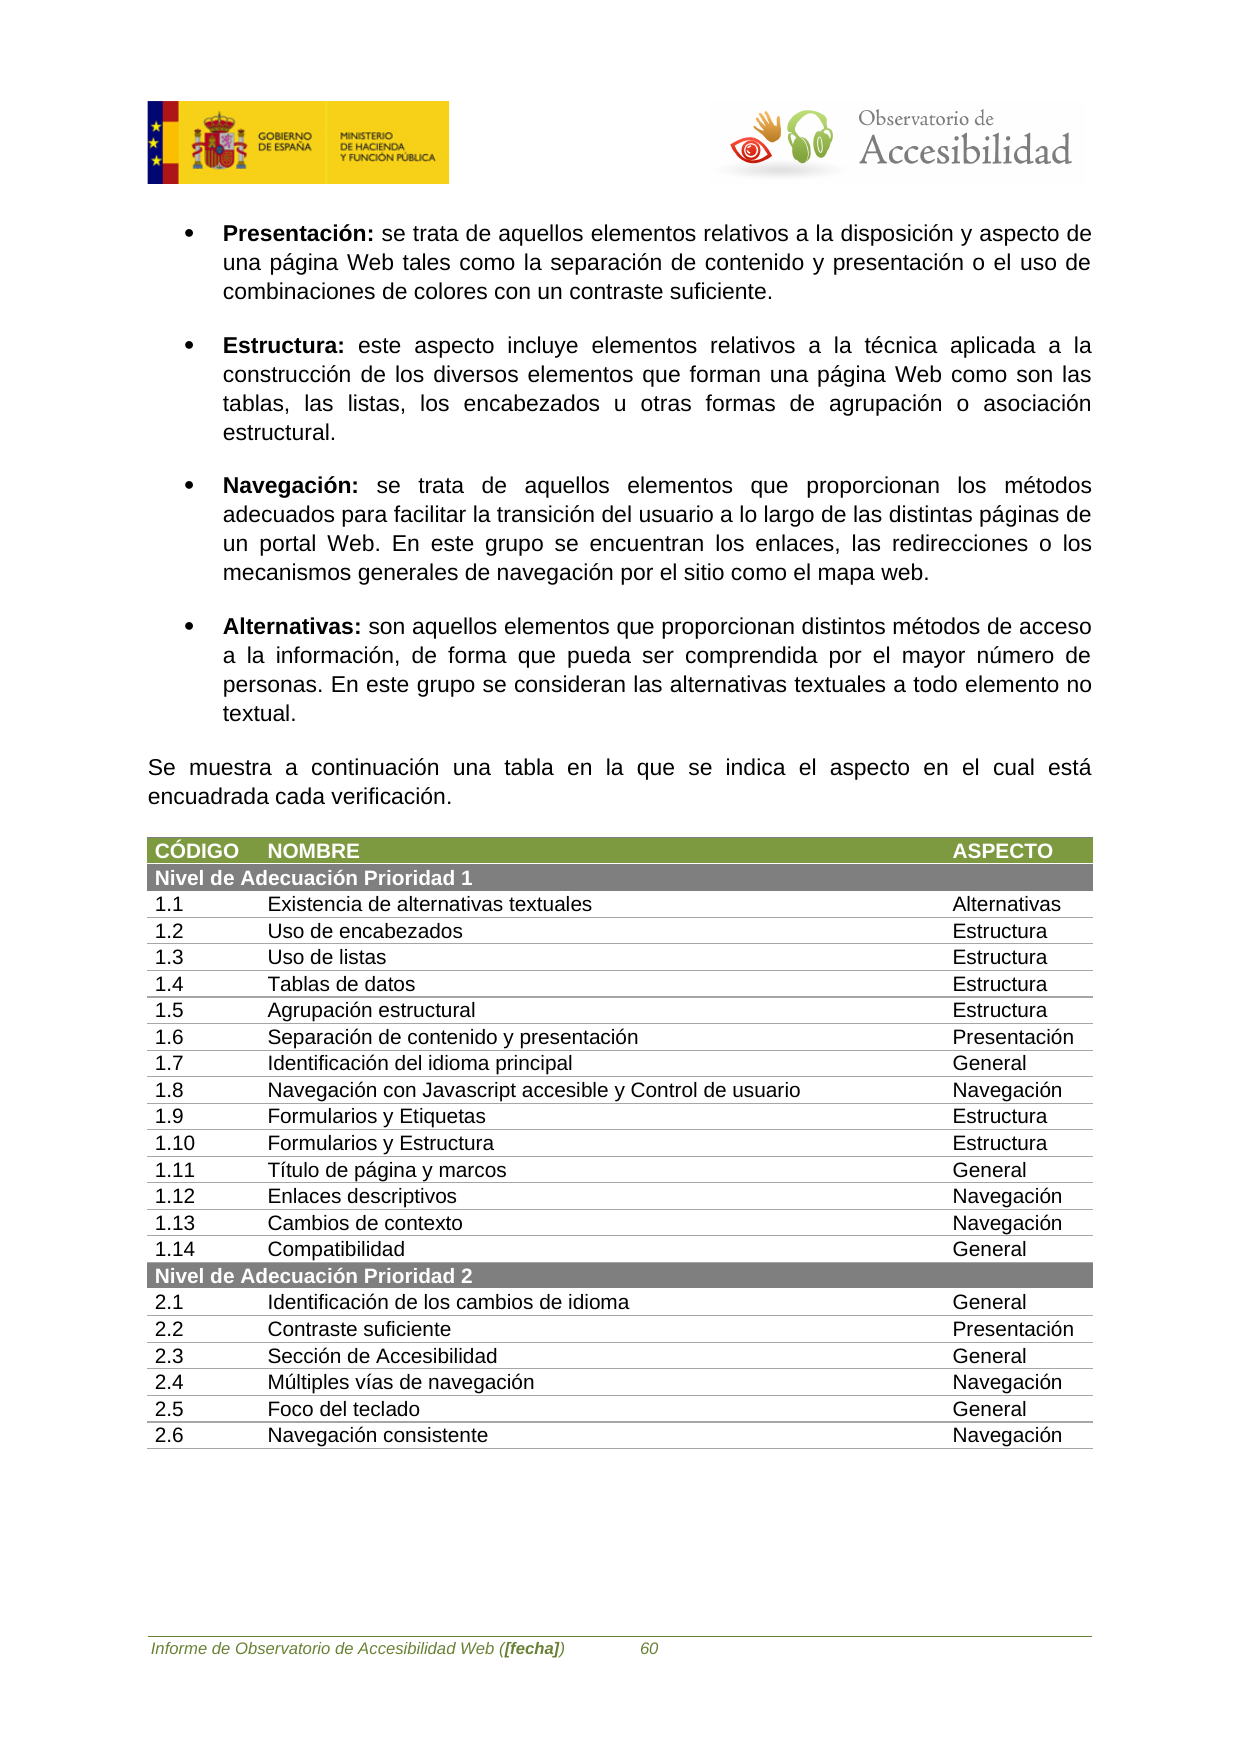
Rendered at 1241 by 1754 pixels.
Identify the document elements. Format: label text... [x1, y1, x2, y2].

table_cell Identificación del idioma principal [260, 1051, 945, 1076]
table_cell Nivel de Adecuación Prioridad 2 [147, 1263, 1093, 1288]
picture [147, 101, 450, 184]
table_cell Separación de contenido y presentación [260, 1024, 945, 1049]
table_cell 2.1 [147, 1289, 260, 1315]
table_cell 1.4 [147, 971, 260, 996]
table_cell Navegación [945, 1077, 1093, 1103]
table_cell Contraste suficiente [260, 1316, 945, 1342]
picture [710, 101, 1086, 184]
table_cell Navegación [945, 1183, 1093, 1209]
table_cell 1.8 [147, 1077, 260, 1103]
table_cell General [945, 1289, 1093, 1315]
table_cell General [945, 1157, 1093, 1182]
table_cell Nivel de Adecuación Prioridad 1 [147, 865, 1093, 890]
table_cell Existencia de alternativas textuales [260, 891, 945, 917]
table_cell Presentación [945, 1316, 1093, 1342]
table_cell Agrupación estructural [260, 998, 945, 1023]
table_cell Navegación [945, 1210, 1093, 1235]
list Estructura: este aspecto incluye elementos relativos a la técnica aplicada a la construcción de los diversos elementos que forman una página Web como son las tablas, las listas, los encabezados u otras formas de agrupación o asociación estructural. [185, 332, 1092, 445]
table_cell 1.7 [147, 1051, 260, 1076]
table_header CÓDIGO [147, 838, 260, 863]
table_cell Uso de listas [260, 944, 945, 970]
table_cell General [945, 1396, 1093, 1421]
table_cell Navegación [945, 1369, 1093, 1395]
table_cell Cambios de contexto [260, 1210, 945, 1235]
table_cell Compatibilidad [260, 1236, 945, 1262]
table_cell 1.13 [147, 1210, 260, 1235]
table_cell 1.12 [147, 1183, 260, 1209]
list Alternativas: son aquellos elementos que proporcionan distintos métodos de acceso a la información, de forma que pueda ser comprendida por el mayor número de personas. En este grupo se consideran las alternativas textuales a todo elemento no textual. [185, 613, 1092, 726]
table_cell Presentación [945, 1024, 1093, 1049]
table_header NOMBRE [260, 838, 945, 863]
table_cell Múltiples vías de navegación [260, 1369, 945, 1395]
table_cell 1.1 [147, 891, 260, 917]
table_cell Tablas de datos [260, 971, 945, 996]
table_cell 2.5 [147, 1396, 260, 1421]
table_cell 1.6 [147, 1024, 260, 1049]
table_cell Título de página y marcos [260, 1157, 945, 1182]
table_cell Navegación con Javascript accesible y Control de usuario [260, 1077, 945, 1103]
table_cell 2.3 [147, 1343, 260, 1368]
table_cell 2.6 [147, 1423, 260, 1448]
table_cell Formularios y Etiquetas [260, 1104, 945, 1129]
table_cell General [945, 1236, 1093, 1262]
table_cell Identificación de los cambios de idioma [260, 1289, 945, 1315]
table_cell Enlaces descriptivos [260, 1183, 945, 1209]
table_header ASPECTO [945, 838, 1093, 863]
table_cell 1.9 [147, 1104, 260, 1129]
table_cell 1.3 [147, 944, 260, 970]
table_cell Estructura [945, 1104, 1093, 1129]
table_cell 2.2 [147, 1316, 260, 1342]
table_cell Alternativas [945, 891, 1093, 917]
table_cell Estructura [945, 998, 1093, 1023]
table_cell 1.11 [147, 1157, 260, 1182]
list Navegación: se trata de aquellos elementos que proporcionan los métodos adecuados para facilitar la transición del usuario a lo largo de las distintas páginas de un portal Web. En este grupo se encuentran los enlaces, las redirecciones o los mecanismos generales de navegación por el sitio como el mapa web. [185, 472, 1092, 586]
table_cell Estructura [945, 918, 1093, 943]
table_cell 2.4 [147, 1369, 260, 1395]
table_cell Sección de Accesibilidad [260, 1343, 945, 1368]
table_cell Navegación [945, 1423, 1093, 1448]
table_cell Formularios y Estructura [260, 1130, 945, 1156]
table_cell Estructura [945, 971, 1093, 996]
table_cell 1.2 [147, 918, 260, 943]
table_cell 1.10 [147, 1130, 260, 1156]
table_cell General [945, 1051, 1093, 1076]
table_cell General [945, 1343, 1093, 1368]
table_cell Estructura [945, 1130, 1093, 1156]
table_cell Estructura [945, 944, 1093, 970]
list Presentación: se trata de aquellos elementos relativos a la disposición y aspecto de una página Web tales como la separación de contenido y presentación o el uso de combinaciones de colores con un contraste suficiente. [185, 220, 1092, 304]
table_cell 1.5 [147, 998, 260, 1023]
text Se muestra a continuación una tabla en la que se indica el aspecto en el cual está encuadrada cada verificación. [148, 754, 1092, 809]
table_cell 1.14 [147, 1236, 260, 1262]
table_cell Uso de encabezados [260, 918, 945, 943]
table_cell Foco del teclado [260, 1396, 945, 1421]
table_cell Navegación consistente [260, 1423, 945, 1448]
